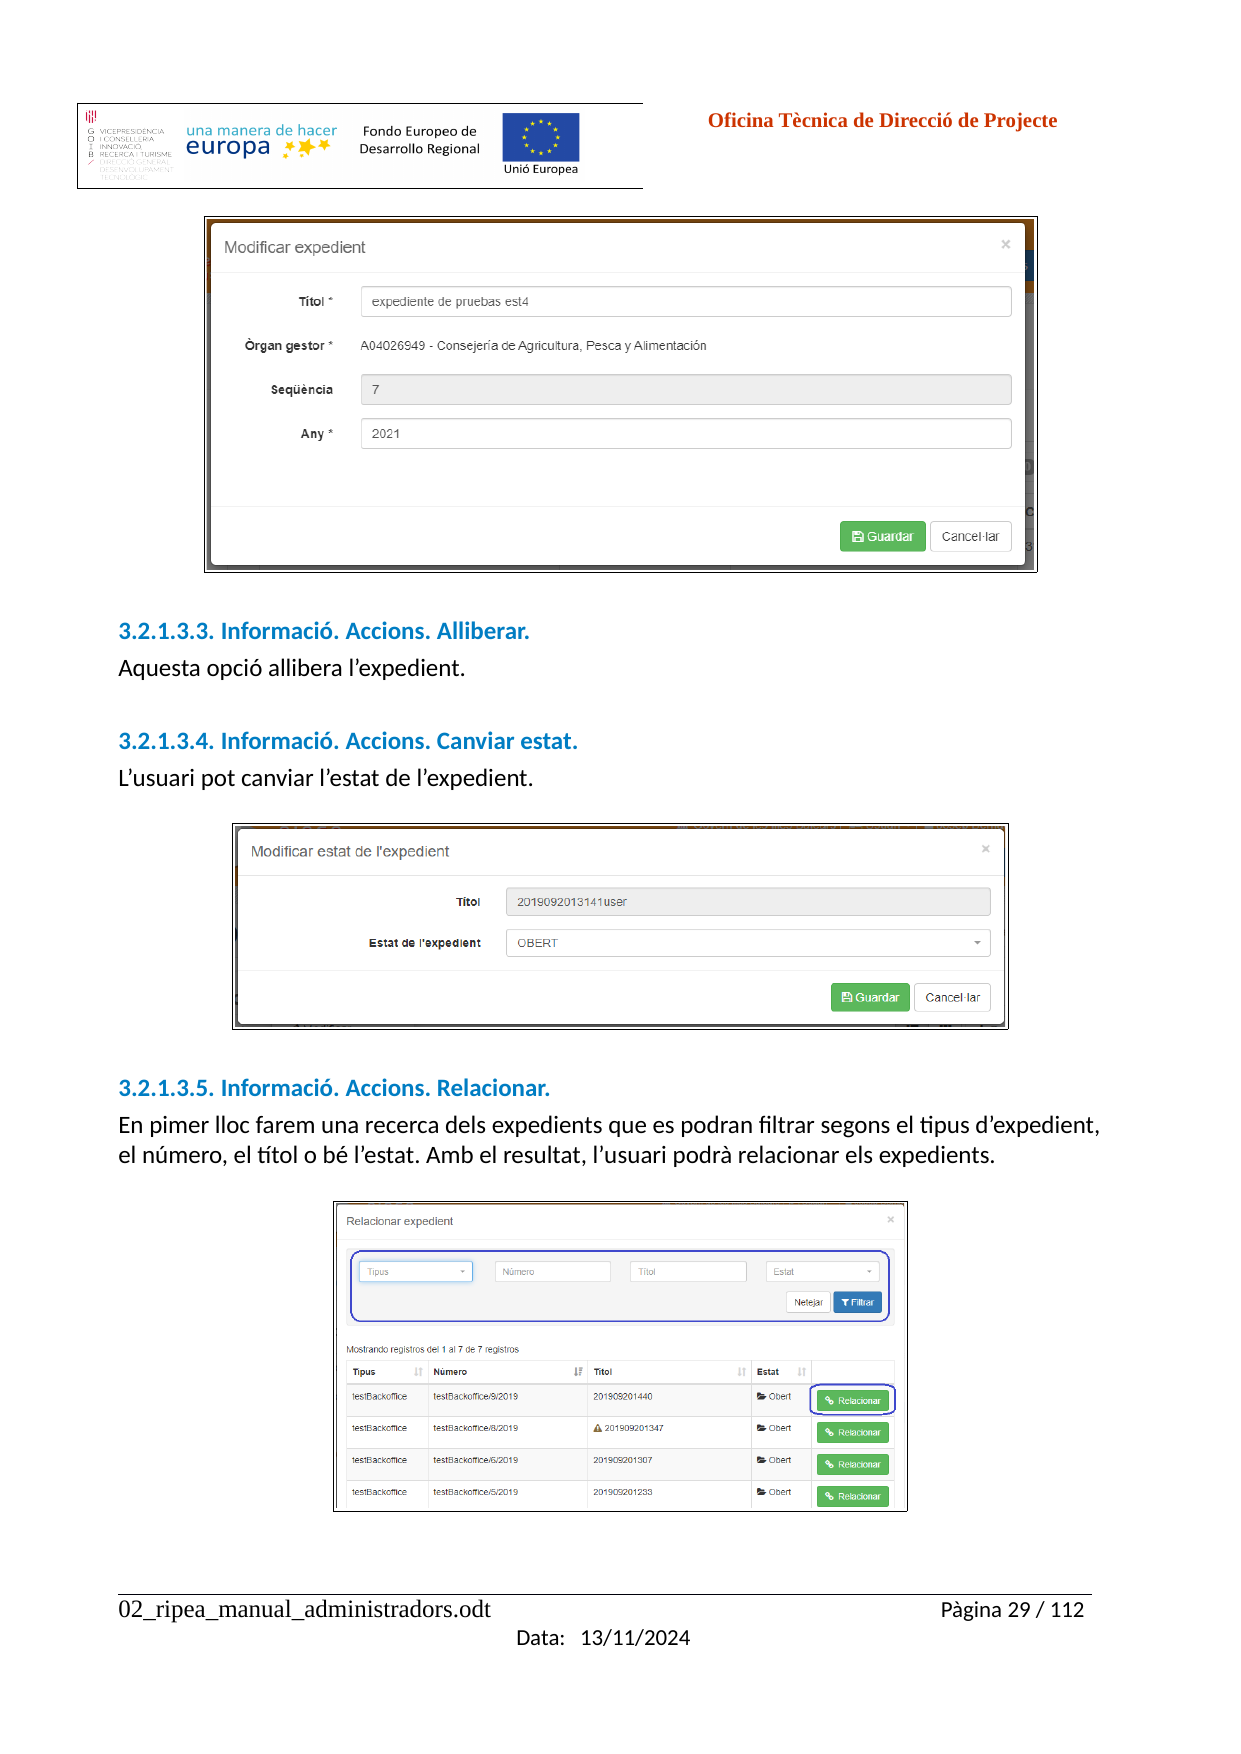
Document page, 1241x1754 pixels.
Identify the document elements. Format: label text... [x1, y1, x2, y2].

text L’usuari pot canviar l’estat de l’expedient. [118, 762, 1122, 793]
picture [184, 108, 585, 182]
picture [82, 108, 178, 182]
text Aquesta opció allibera l’expedient. [118, 652, 1122, 682]
picture [235, 826, 1005, 1027]
picture [336, 1203, 905, 1508]
subtitle 3.2.1.3.3. Informació. Accions. Alliberar. [118, 615, 1122, 646]
subtitle 3.2.1.3.5. Informació. Accions. Relacionar. [118, 1072, 1122, 1103]
picture [206, 219, 1034, 570]
subtitle 3.2.1.3.4. Informació. Accions. Canviar estat. [118, 726, 1122, 756]
text En pimer lloc farem una recerca dels expedients que es podran filtrar segons el tipus d’expedient, el número, el títol o bé l’estat. Amb el resultat, l’usuari podrà relacionar els expedients. [118, 1109, 1122, 1170]
